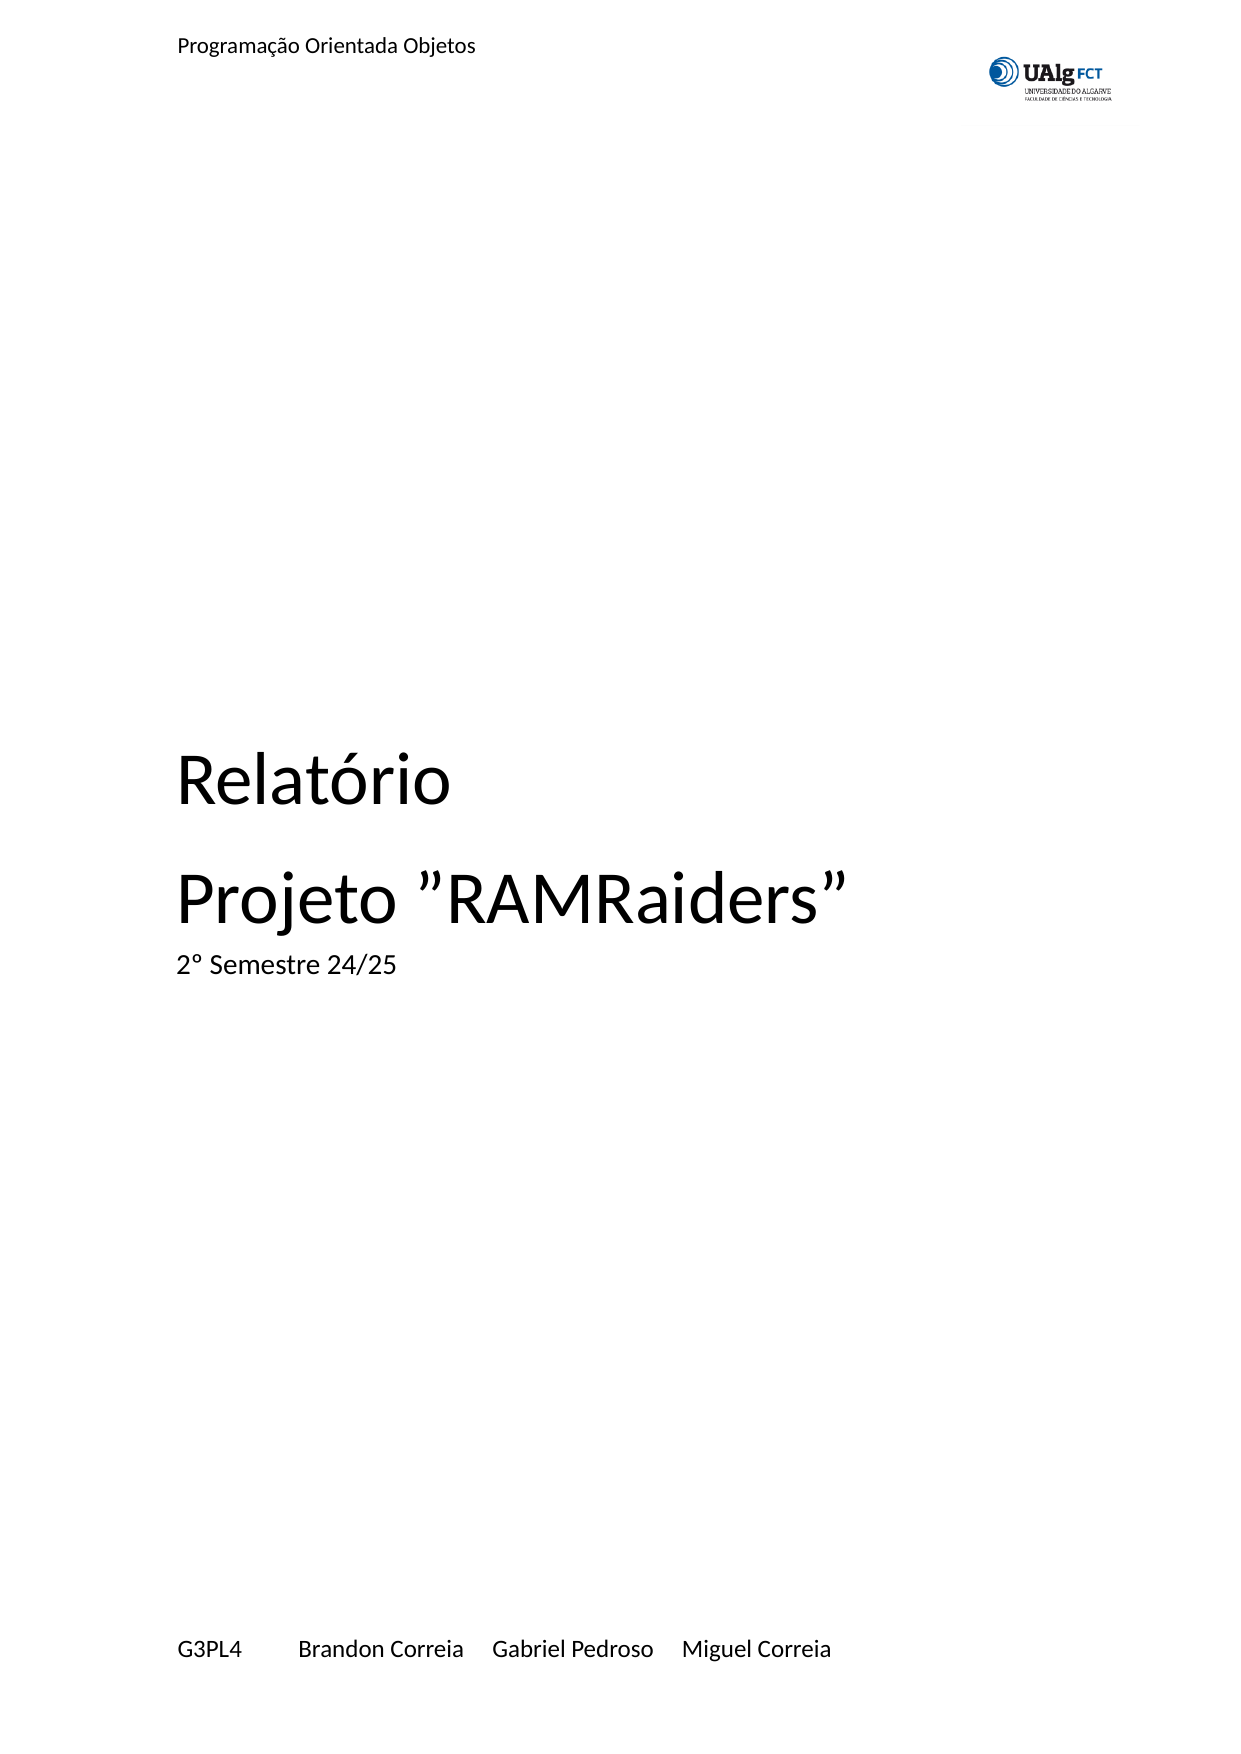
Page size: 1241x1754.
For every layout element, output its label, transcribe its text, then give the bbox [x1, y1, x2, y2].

text Projeto ”RAMRaiders” [176, 851, 1064, 943]
text 2º Semestre 24/25 [176, 946, 1064, 982]
text Relatório [176, 732, 1064, 823]
